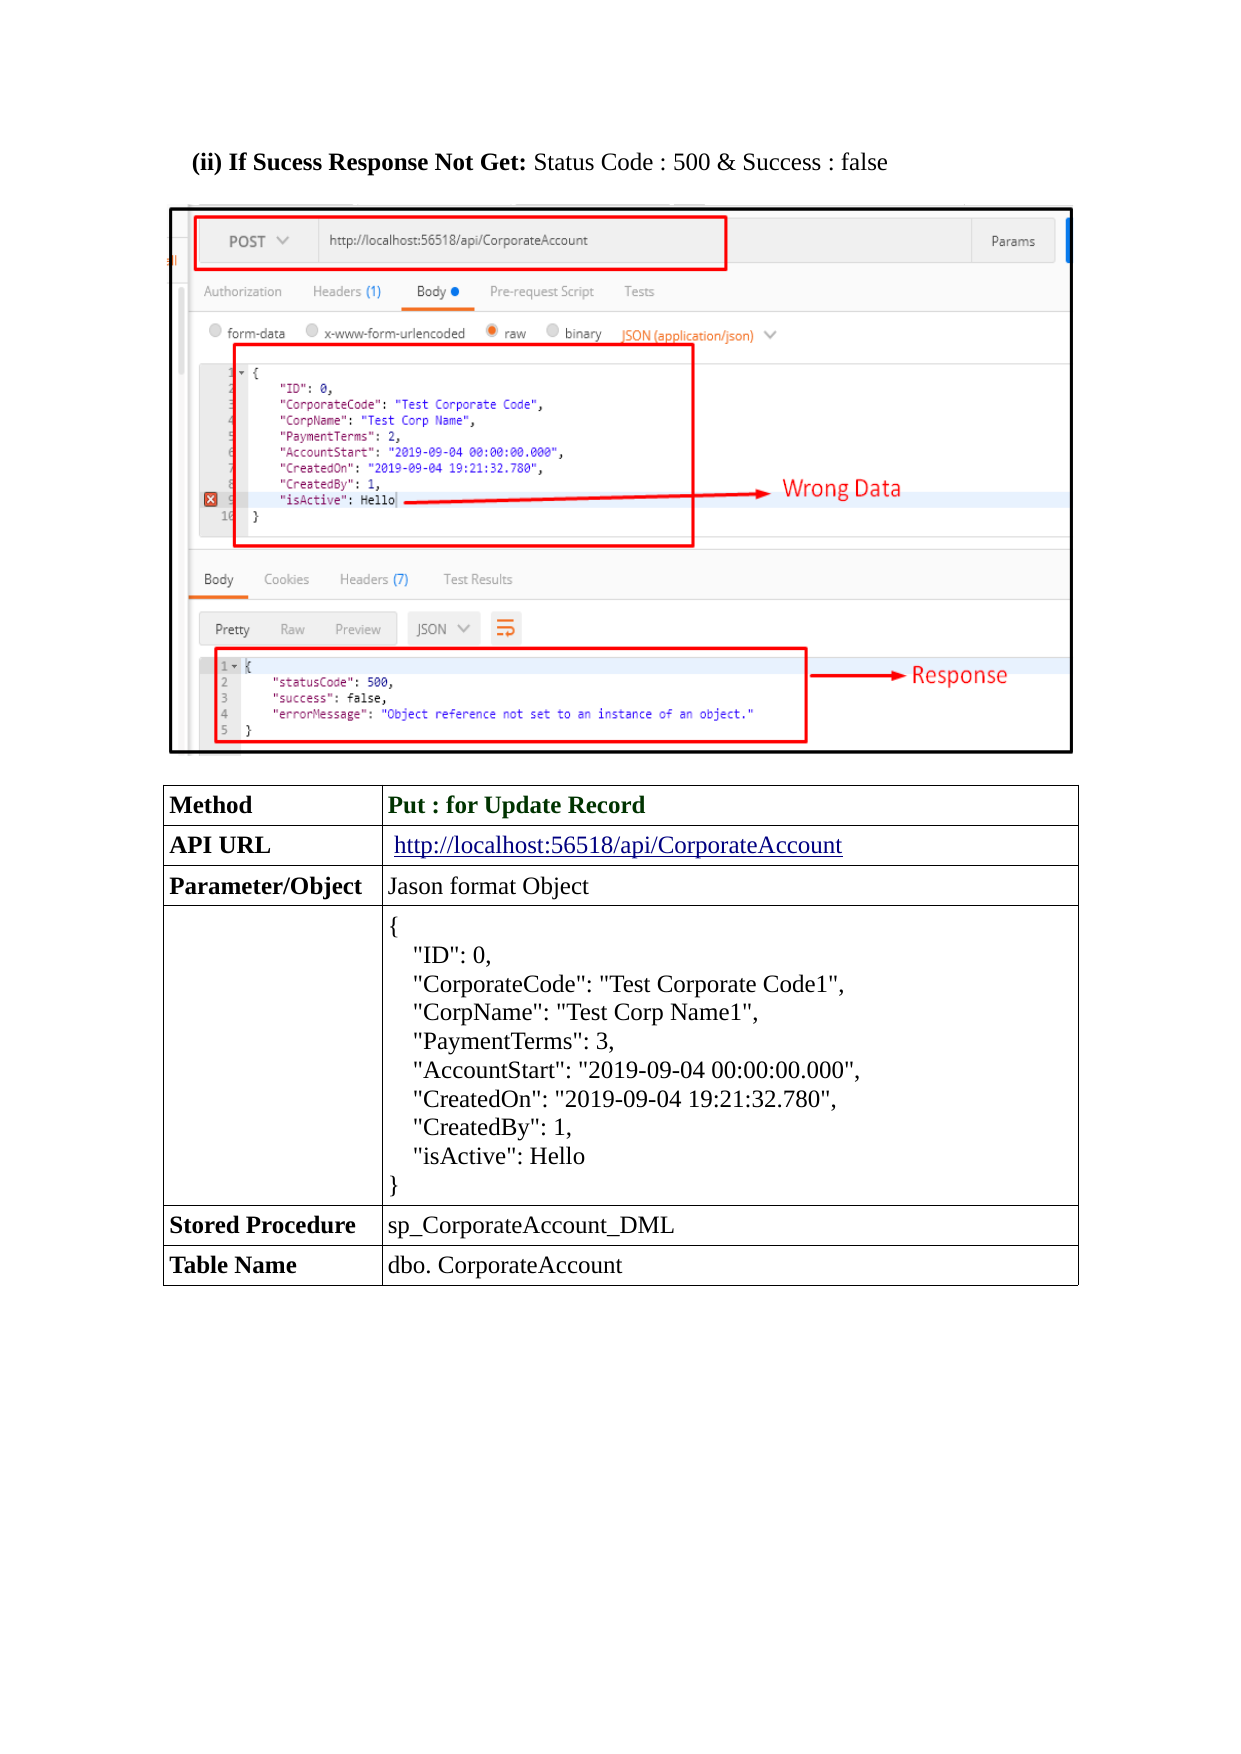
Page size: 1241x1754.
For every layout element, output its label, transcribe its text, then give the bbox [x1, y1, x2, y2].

picture [166, 204, 1074, 756]
table_cell [164, 906, 382, 1204]
table_cell Parameter/Object [164, 866, 382, 905]
table_cell http://localhost:56518/api/CorporateAccount [383, 826, 1078, 865]
table_cell dbo. CorporateAccount [383, 1246, 1078, 1285]
table_cell { "ID": 0, "CorporateCode": "Test Corporate Code1", "CorpName": "Test Corp Name1", "PaymentTerms": 3, "AccountStart": "2019-09-04 00:00:00.000", "CreatedOn": "2019-09-04 19:21:32.780", "CreatedBy": 1, "isActive": Hello } [383, 906, 1078, 1204]
table_cell API URL [164, 826, 382, 865]
table_header Put : for Update Record [383, 786, 1078, 825]
table_cell sp_CorporateAccount_DML [383, 1206, 1078, 1245]
table_cell Jason format Object [383, 866, 1078, 905]
table_cell Table Name [164, 1246, 382, 1285]
table_cell Stored Procedure [164, 1206, 382, 1245]
table_header Method [164, 786, 382, 825]
text (ii) If Sucess Response Not Get: Status Code : 500 & Success : false [118, 147, 1122, 176]
